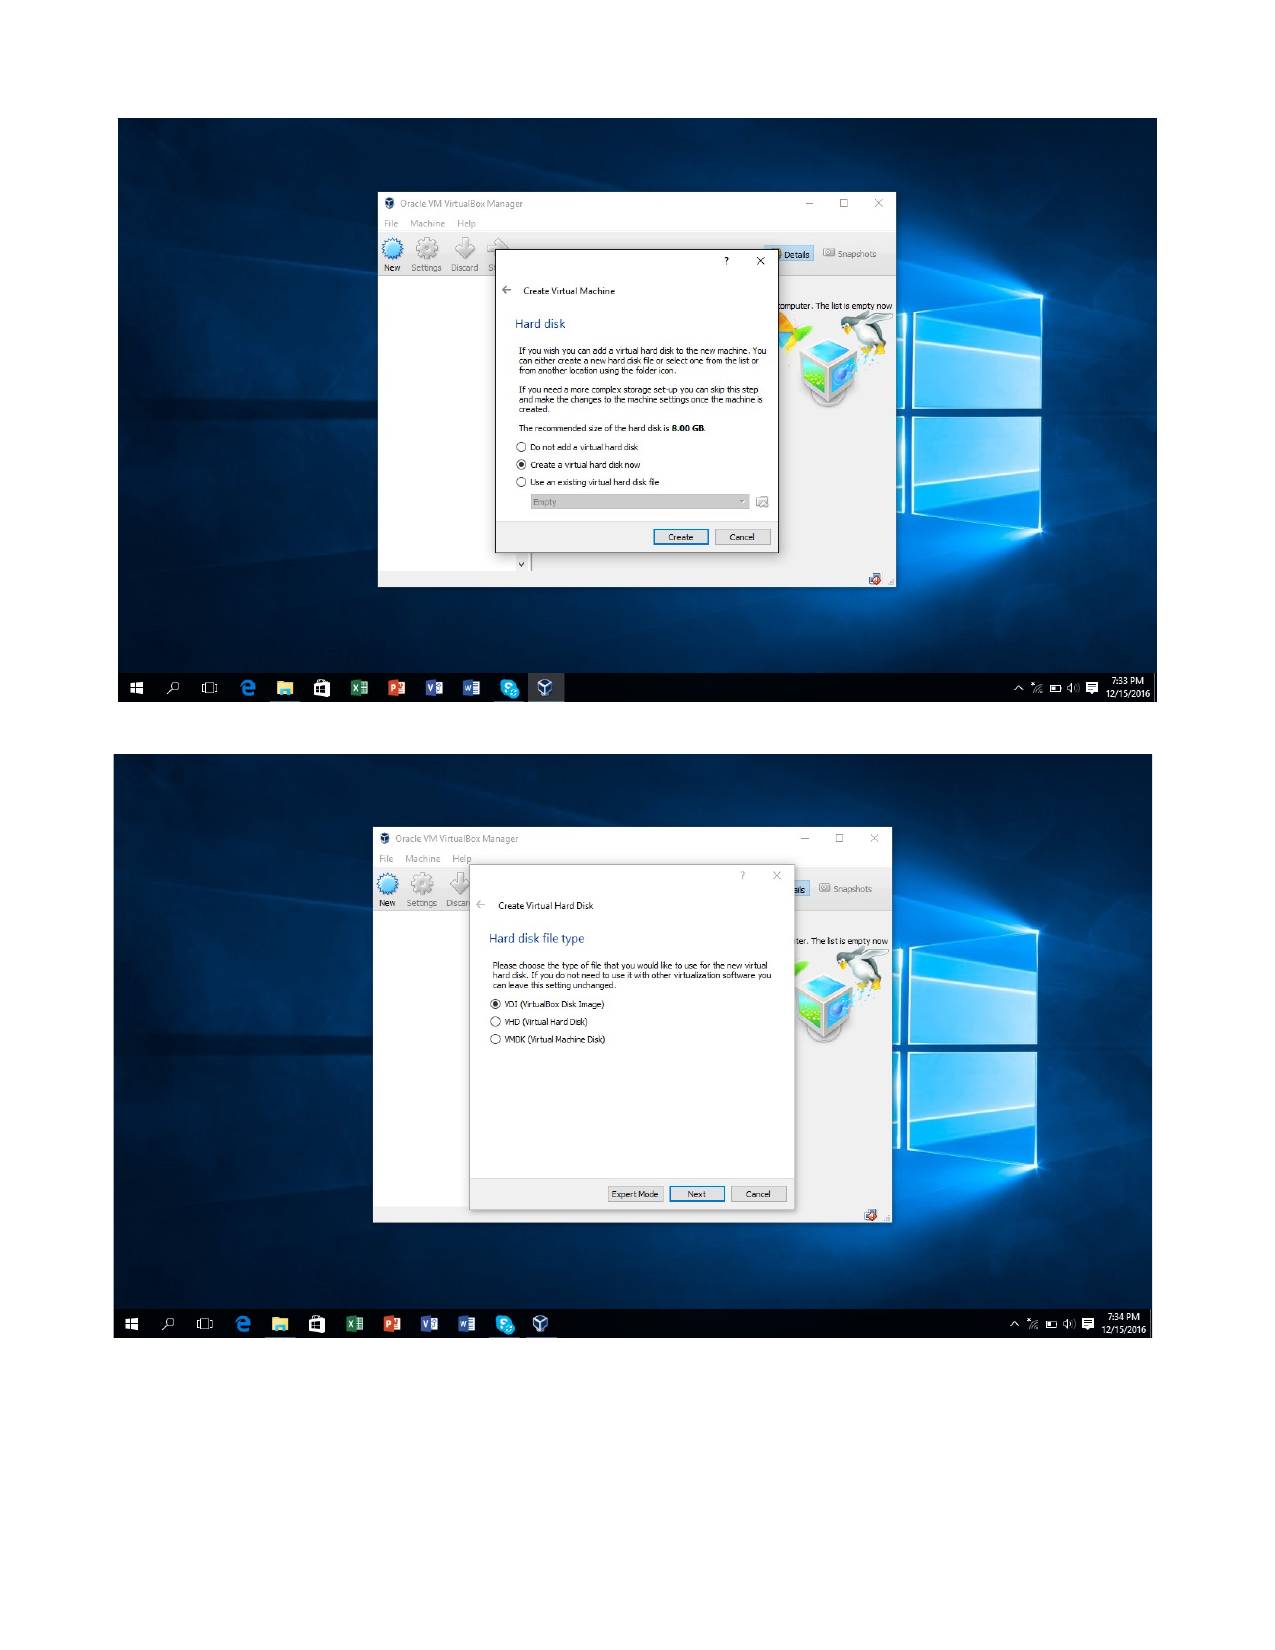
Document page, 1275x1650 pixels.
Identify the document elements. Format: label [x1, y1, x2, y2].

picture [118, 118, 1157, 702]
picture [113, 754, 1153, 1338]
